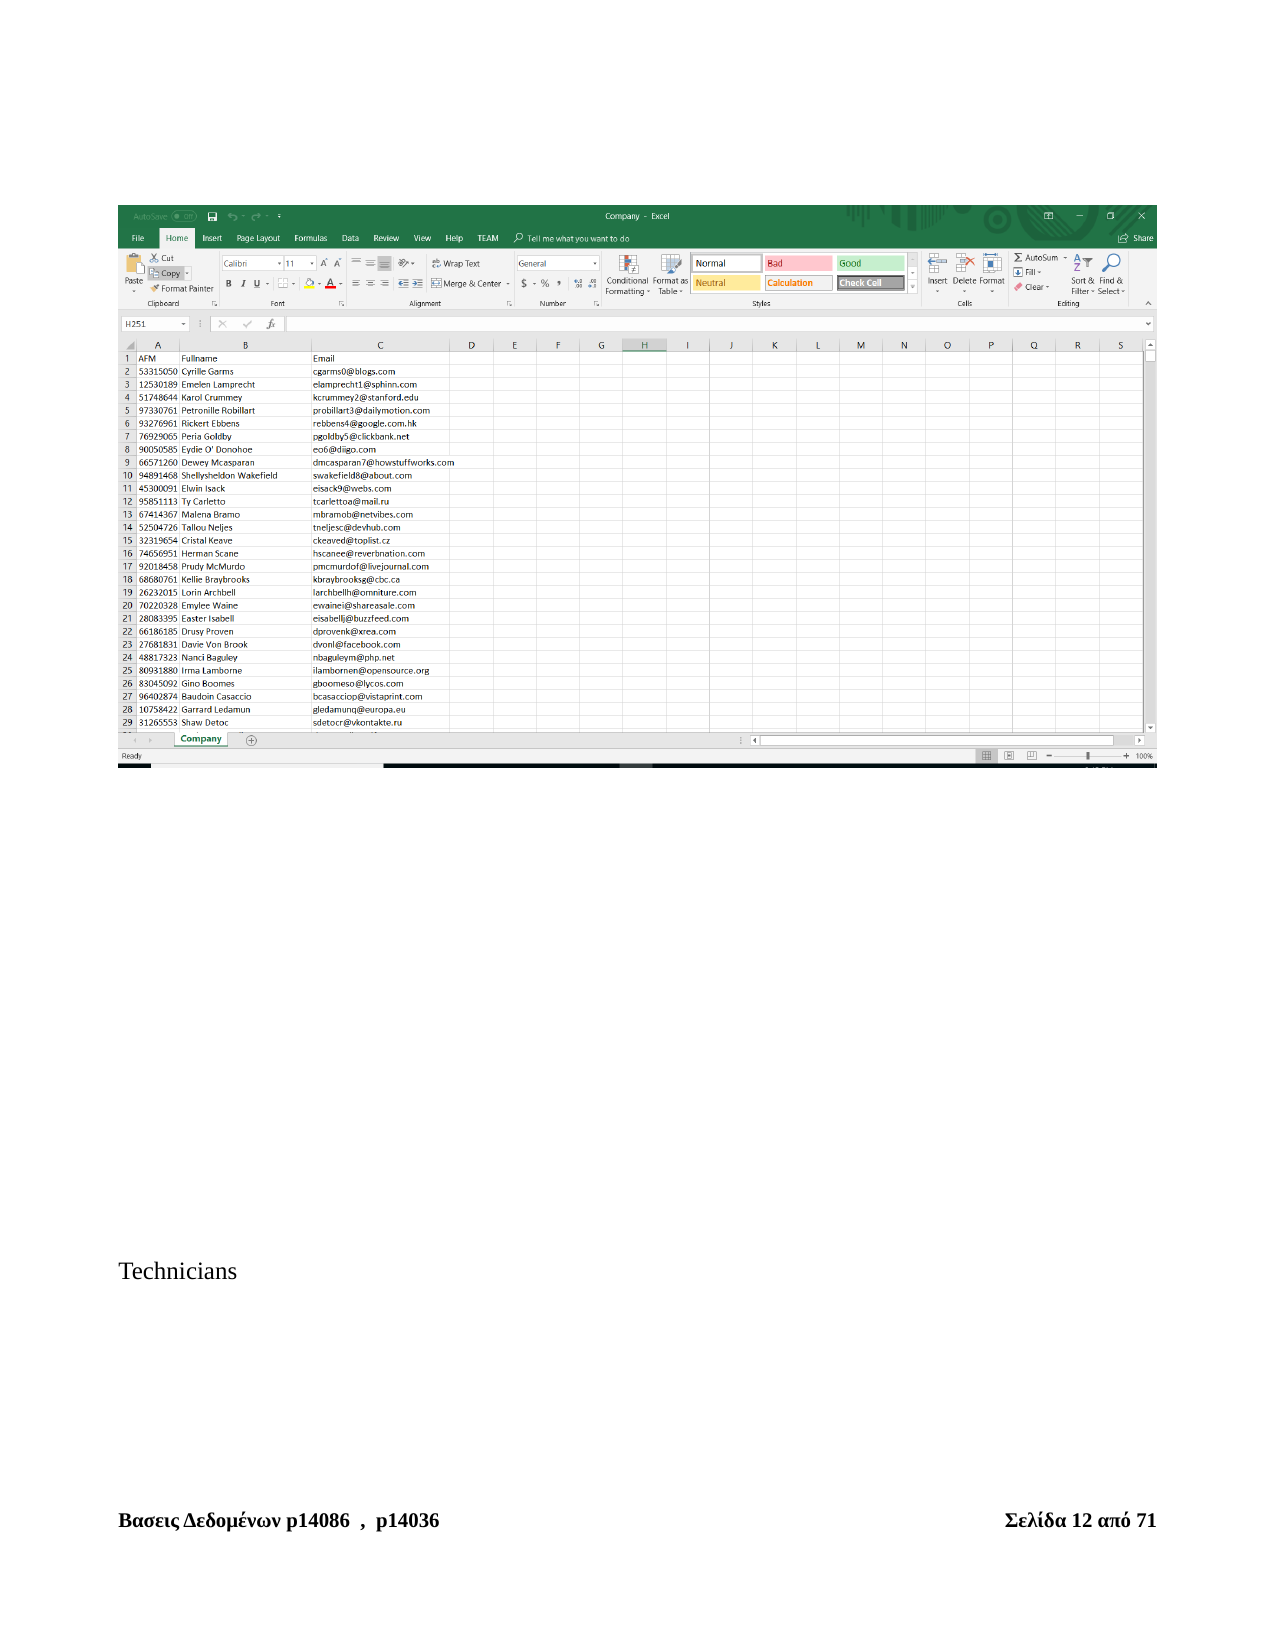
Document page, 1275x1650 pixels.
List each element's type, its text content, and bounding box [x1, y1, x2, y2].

text Technicians [118, 1256, 1157, 1285]
picture [118, 205, 1157, 768]
